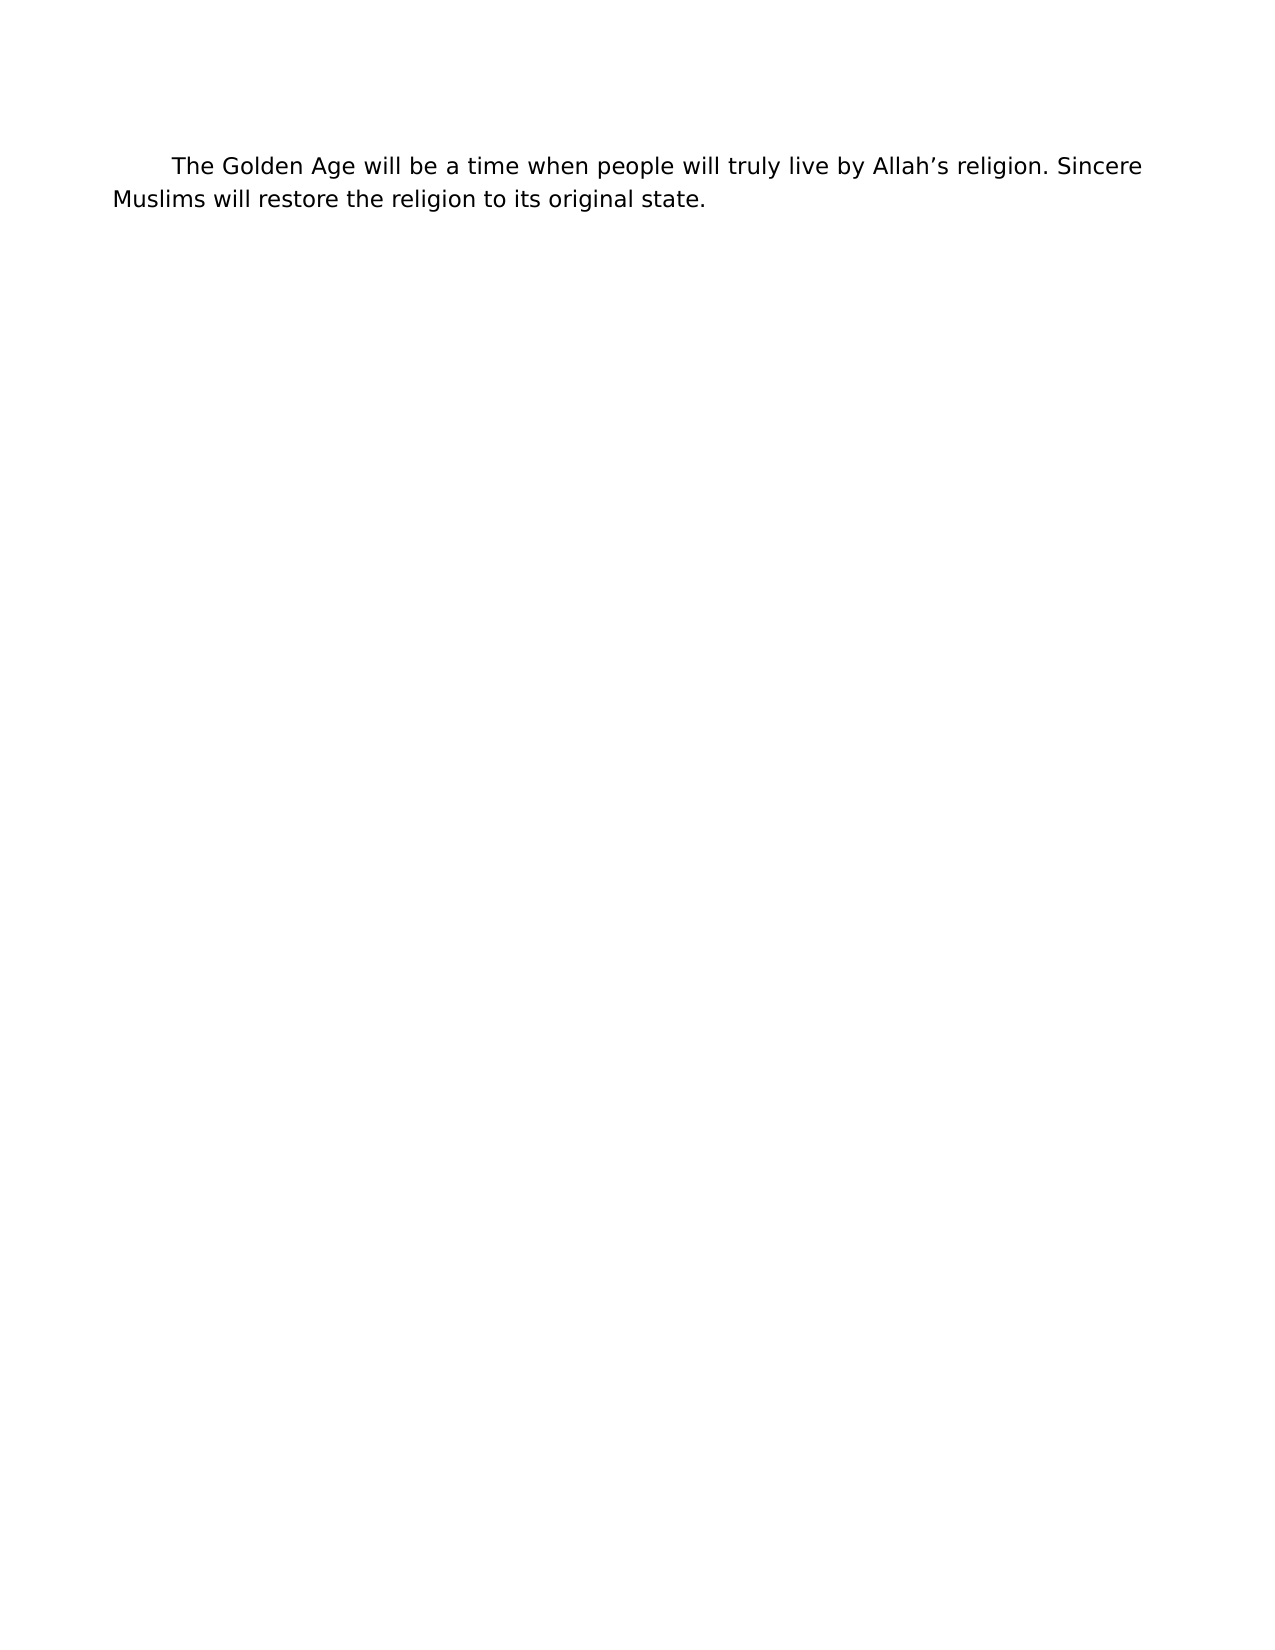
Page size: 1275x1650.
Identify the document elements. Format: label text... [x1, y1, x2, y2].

text The Golden Age will be a time when people will truly live by Allah’s religion. Sincere Muslims will restore the religion to its original state. [112, 148, 1145, 214]
